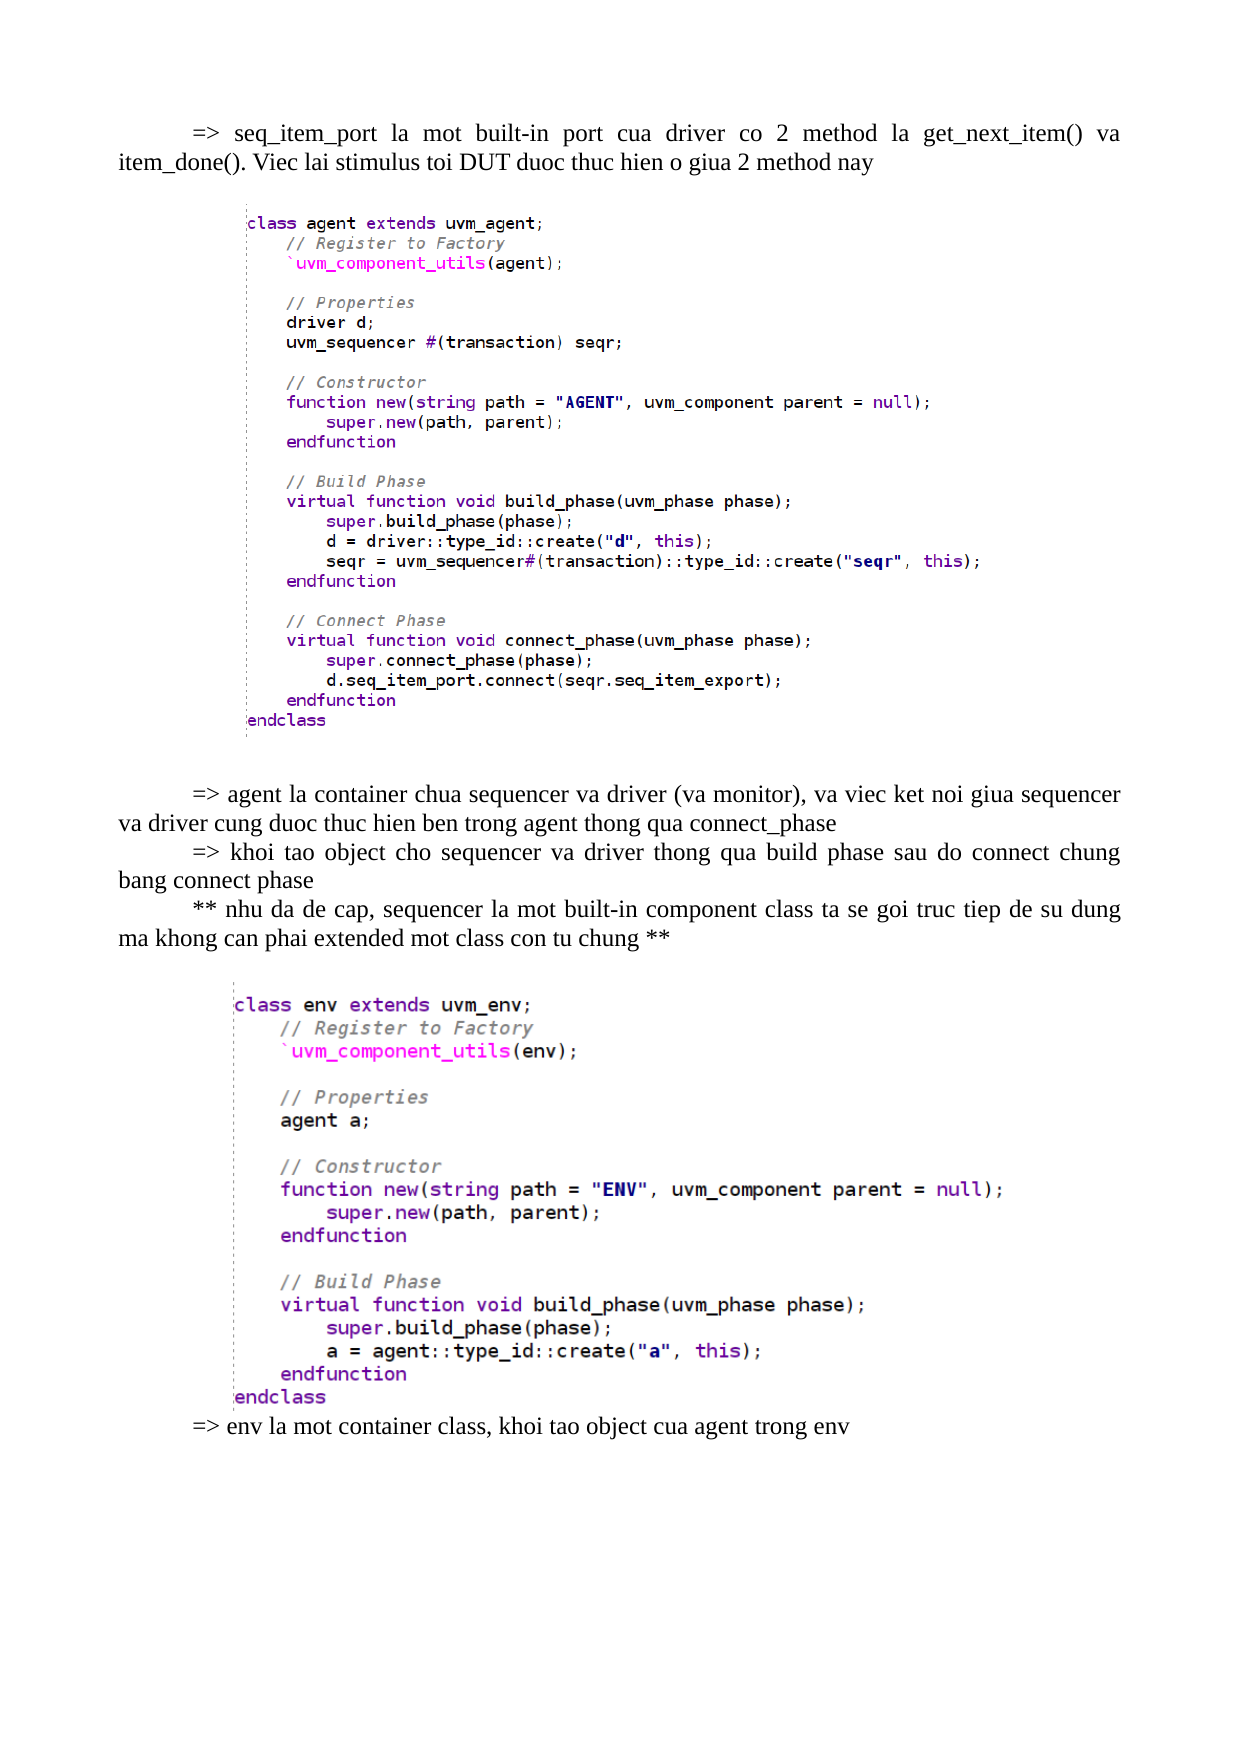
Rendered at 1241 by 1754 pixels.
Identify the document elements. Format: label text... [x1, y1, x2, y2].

picture [231, 980, 1009, 1412]
text => env la mot container class, khoi tao object cua agent trong env [118, 981, 1122, 1440]
text => agent la container chua sequencer va driver (va monitor), va viec ket noi giua sequencer va driver cung duoc thuc hien ben trong agent thong qua connect_phase [118, 291, 1122, 837]
text => seq_item_port la mot built-in port cua driver co 2 method la get_next_item() va item_done(). Viec lai stimulus toi DUT duoc thuc hien o giua 2 method nay [118, 118, 1122, 176]
text => khoi tao object cho sequencer va driver thong qua build phase sau do connect chung bang connect phase [118, 837, 1122, 894]
picture [240, 204, 1000, 738]
text ** nhu da de cap, sequencer la mot built-in component class ta se goi truc tiep de su dung ma khong can phai extended mot class con tu chung ** [118, 894, 1122, 952]
